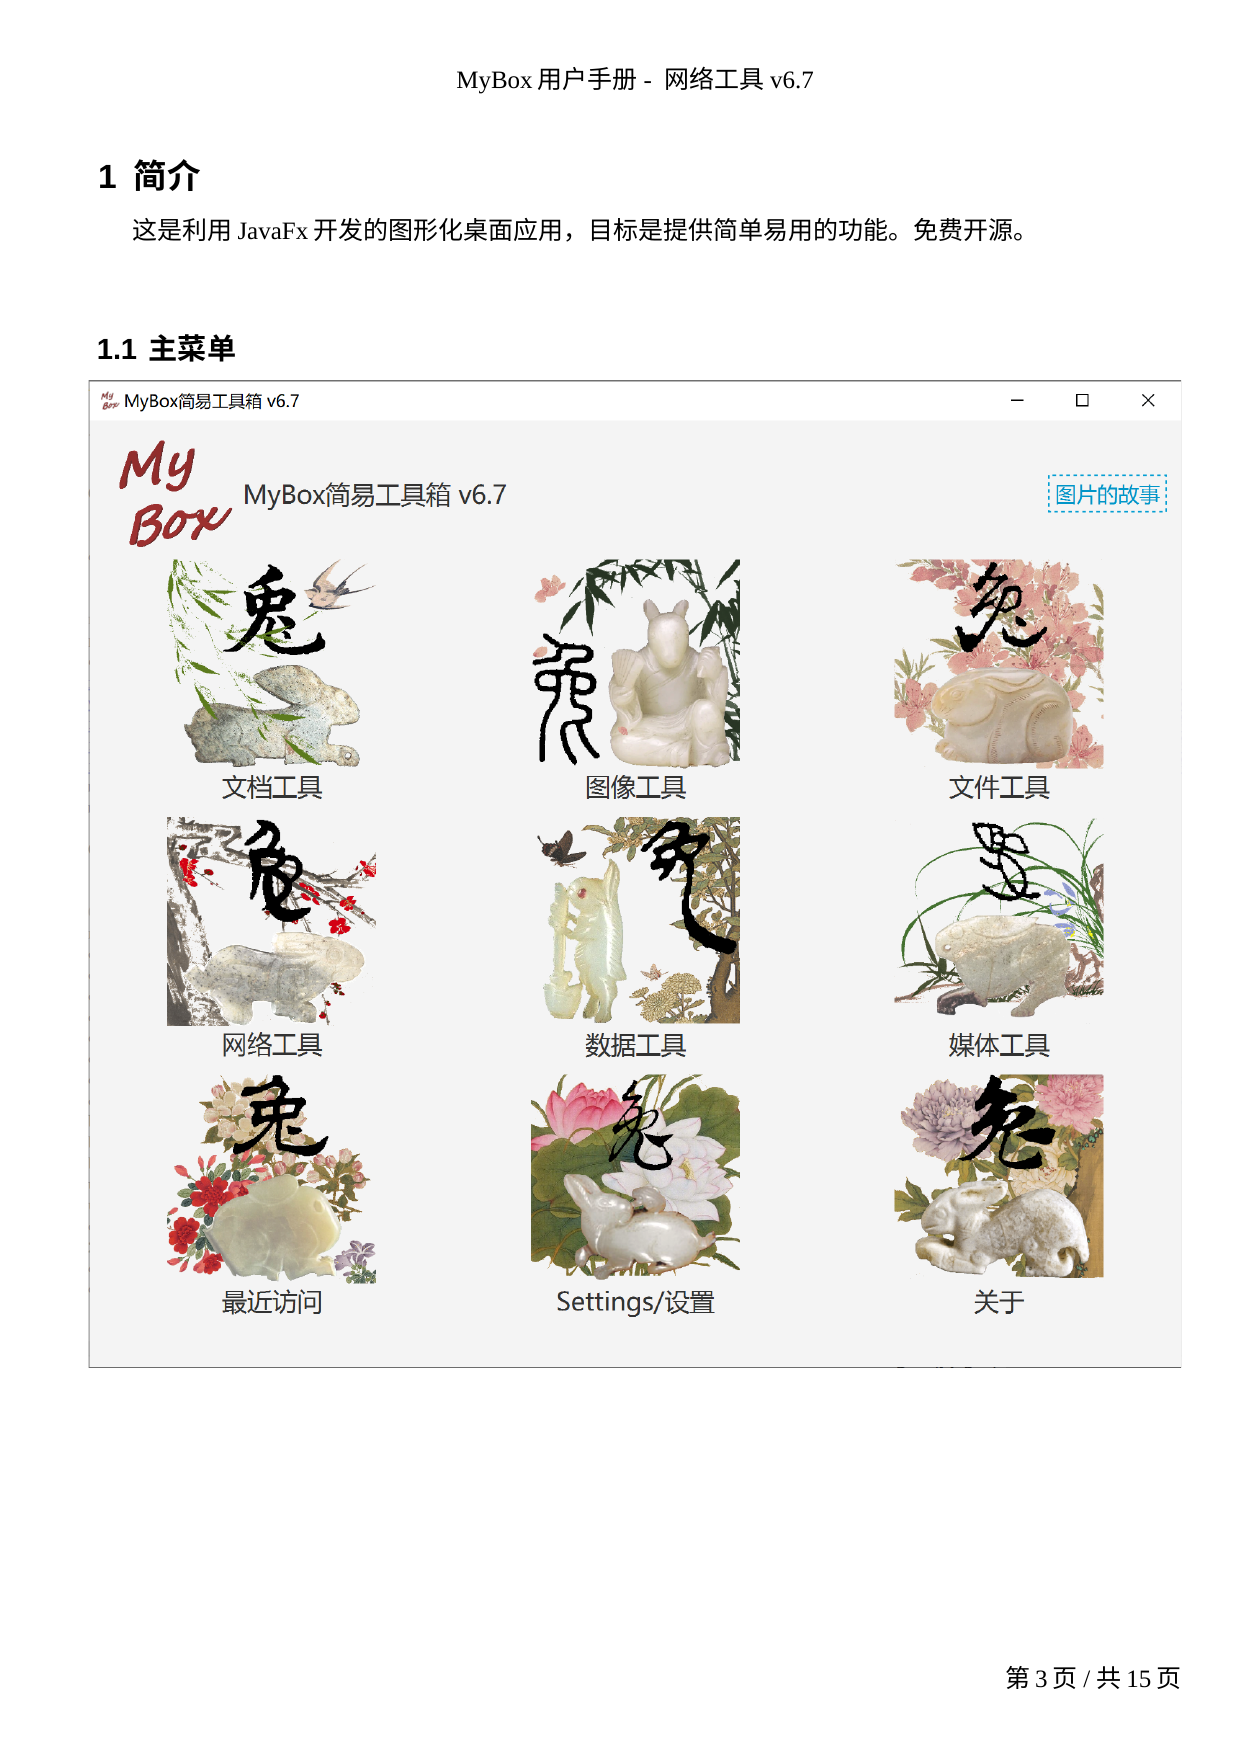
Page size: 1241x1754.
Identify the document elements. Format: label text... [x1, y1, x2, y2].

text 这是利用JavaFx开发的图形化桌面应用，目标是提供简单易用的功能。免费开源。 [88, 211, 1181, 247]
picture [88, 380, 1182, 1368]
subtitle 简介 [88, 150, 1181, 198]
subtitle 主菜单 [88, 326, 1181, 368]
